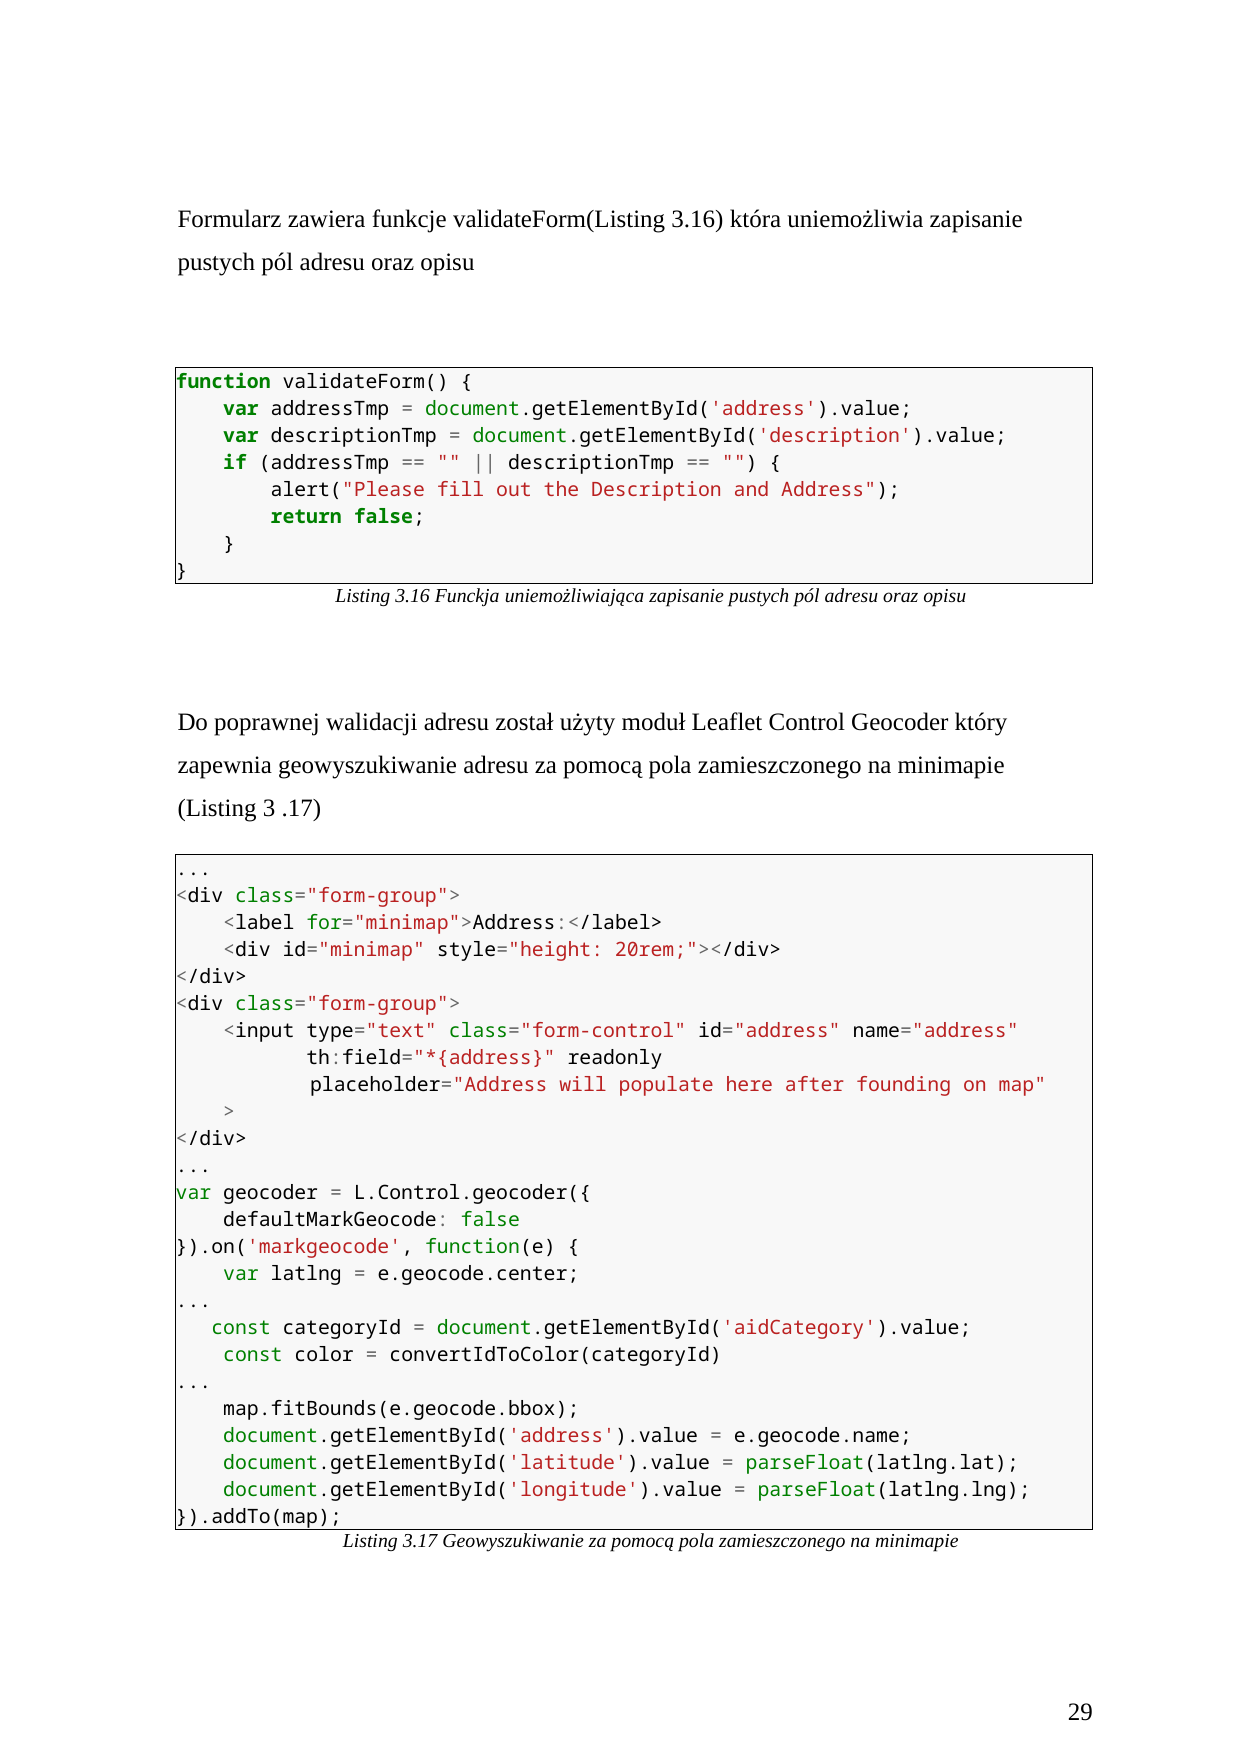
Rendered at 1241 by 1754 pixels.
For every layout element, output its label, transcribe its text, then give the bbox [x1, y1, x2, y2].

text Listing 3.16 Funckja uniemożliwiająca zapisanie pustych pól adresu oraz opisu [179, 584, 1093, 607]
text Do poprawnej walidacji adresu został użyty moduł Leaflet Control Geocoder który zapewnia geowyszukiwanie adresu za pomocą pola zamieszczonego na minimapie [177, 707, 1092, 779]
text Listing 3.17 Geowyszukiwanie za pomocą pola zamieszczonego na minimapie [179, 1530, 1093, 1552]
text (Listing 3 .17) [177, 793, 1092, 822]
text Formularz zawiera funkcje validateForm(Listing 3.16) która uniemożliwia zapisanie pustych pól adresu oraz opisu [177, 204, 1092, 276]
